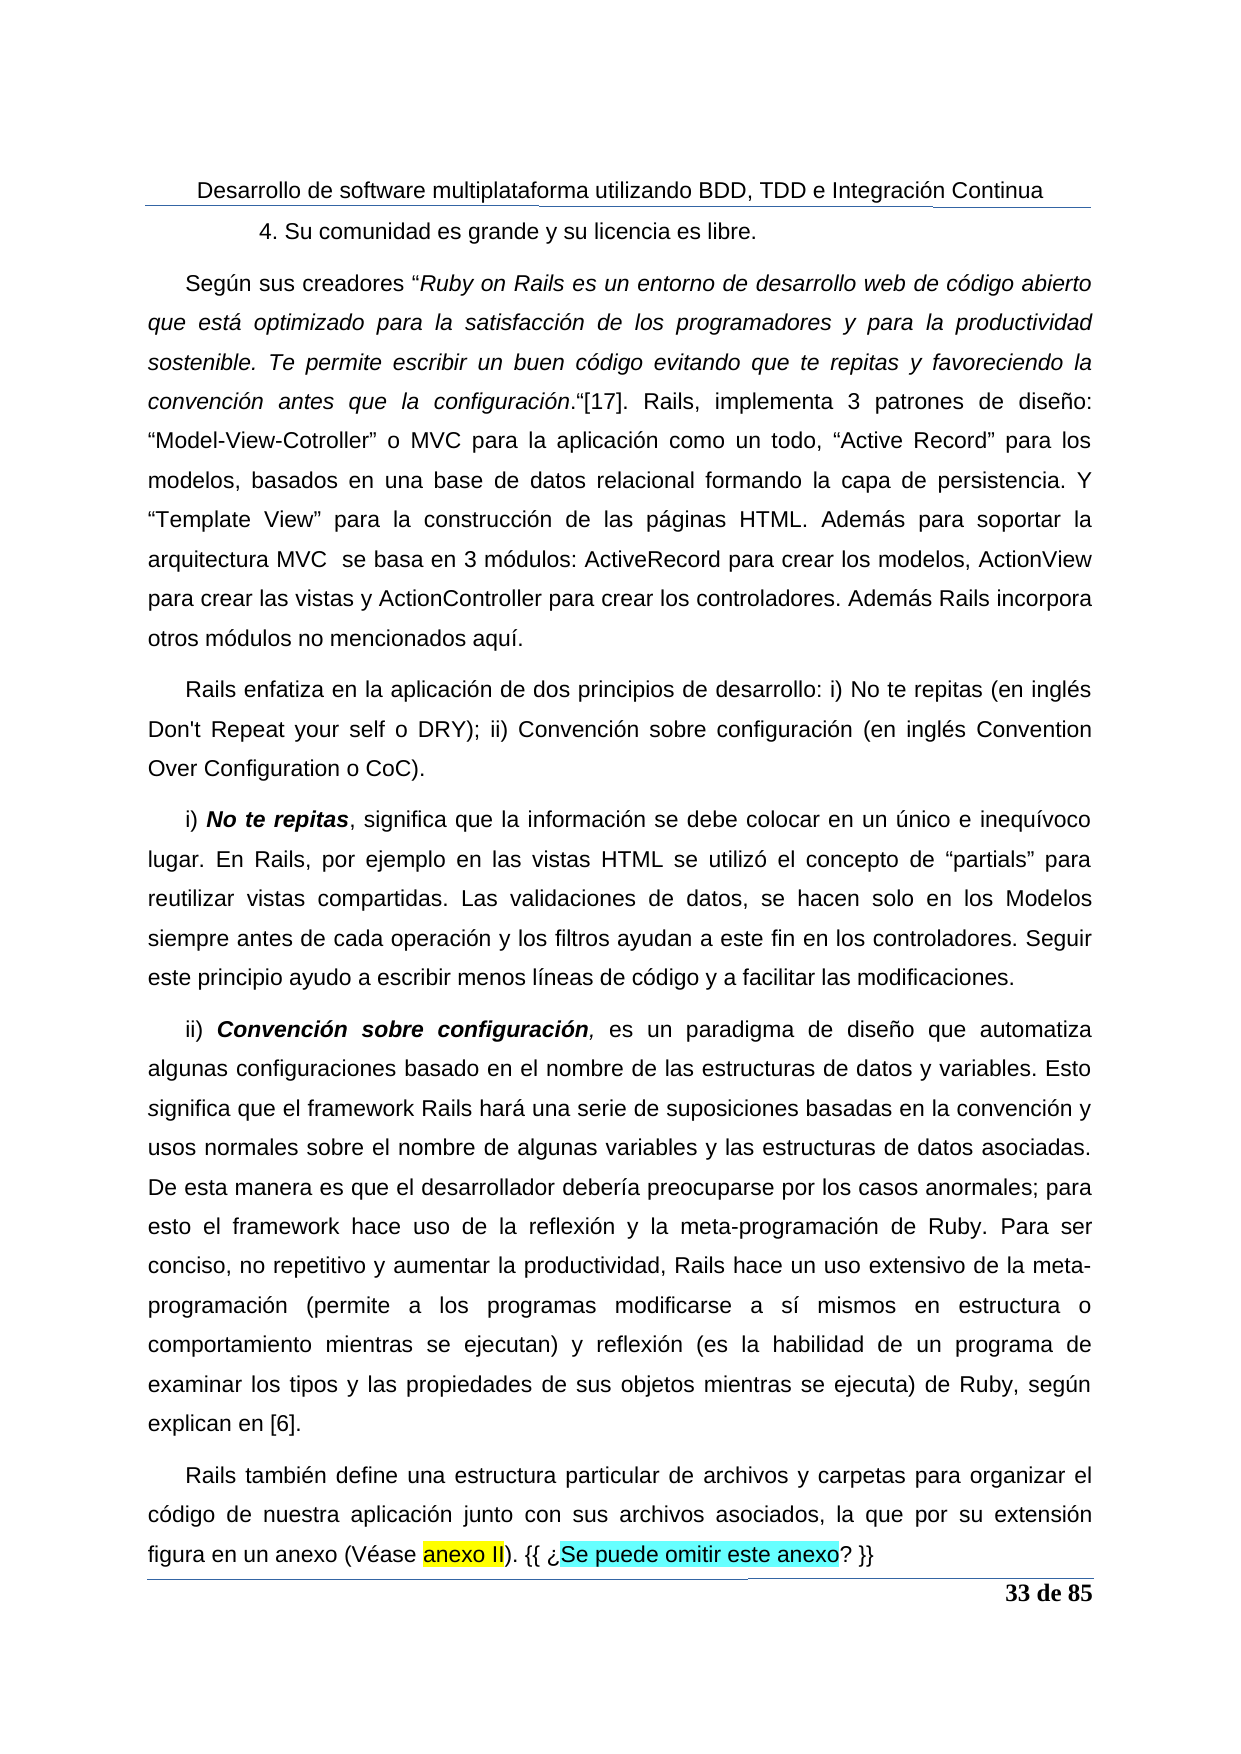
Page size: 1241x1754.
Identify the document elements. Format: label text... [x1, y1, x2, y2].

text Según sus creadores “Ruby on Rails es un entorno de desarrollo web de código abierto que está optimizado para la satisfacción de los programadores y para la productividad sostenible. Te permite escribir un buen código evitando que te repitas y favoreciendo la convención antes que la configuración.“[17]. Rails, implementa 3 patrones de diseño: “Model-View-Cotroller” o MVC para la aplicación como un todo, “Active Record” para los modelos, basados en una base de datos relacional formando la capa de persistencia. Y “Template View” para la construcción de las páginas HTML. Además para soportar la arquitectura MVC se basa en 3 módulos: ActiveRecord para crear los modelos, ActionView para crear las vistas y ActionController para crear los controladores. Además Rails incorpora otros módulos no mencionados aquí. [148, 269, 1093, 651]
text Rails también define una estructura particular de archivos y carpetas para organizar el código de nuestra aplicación junto con sus archivos asociados, la que por su extensión figura en un anexo (Véase anexo II). {{ ¿Se puede omitir este anexo? }} [148, 1462, 1093, 1567]
text i) No te repitas, significa que la información se debe colocar en un único e inequívoco lugar. En Rails, por ejemplo en las vistas HTML se utilizó el concepto de “partials” para reutilizar vistas compartidas. Las validaciones de datos, se hacen solo en los Modelos siempre antes de cada operación y los filtros ayudan a este fin en los controladores. Seguir este principio ayudo a escribir menos líneas de código y a facilitar las modificaciones. [148, 806, 1093, 991]
text ii) Convención sobre configuración, es un paradigma de diseño que automatiza algunas configuraciones basado en el nombre de las estructuras de datos y variables. Esto significa que el framework Rails hará una serie de suposiciones basadas en la convención y usos normales sobre el nombre de algunas variables y las estructuras de datos asociadas. De esta manera es que el desarrollador debería preocuparse por los casos anormales; para esto el framework hace uso de la reflexión y la meta-programación de Ruby. Para ser conciso, no repetitivo y aumentar la productividad, Rails hace un uso extensivo de la meta-programación (permite a los programas modificarse a sí mismos en estructura o comportamiento mientras se ejecutan) y reflexión (es la habilidad de un programa de examinar los tipos y las propiedades de sus objetos mientras se ejecuta) de Ruby, según explican en [6]. [148, 1016, 1093, 1437]
text Rails enfatiza en la aplicación de dos principios de desarrollo: i) No te repitas (en inglés Don't Repeat your self o DRY); ii) Convención sobre configuración (en inglés Convention Over Configuration o CoC). [148, 676, 1093, 781]
text 4. Su comunidad es grande y su licencia es libre. [221, 218, 1093, 245]
